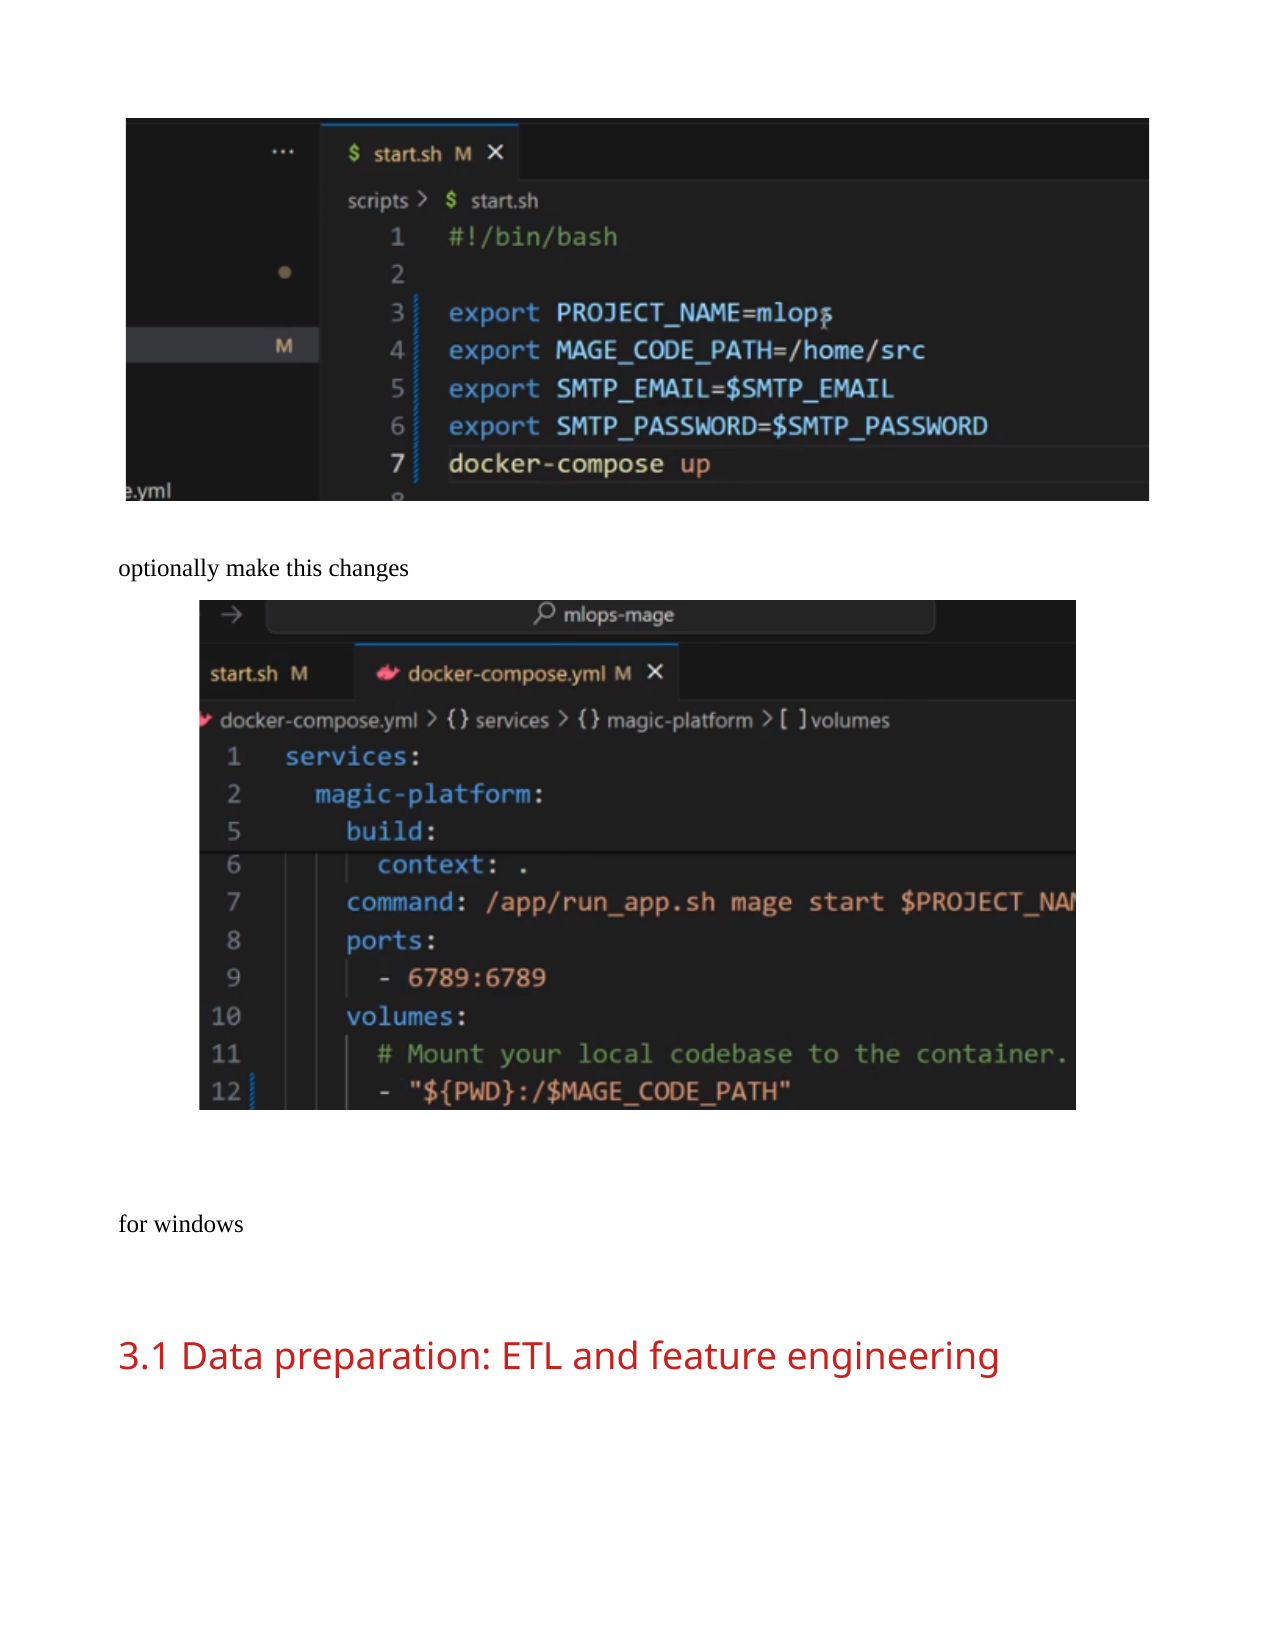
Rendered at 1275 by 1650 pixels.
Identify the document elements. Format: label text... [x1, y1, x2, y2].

text optionally make this changes [118, 553, 1157, 582]
picture [125, 118, 1150, 501]
text for windows [118, 1209, 1157, 1238]
picture [199, 600, 1076, 1110]
subtitle 3.1 Data preparation: ETL and feature engineering [118, 1329, 1157, 1381]
